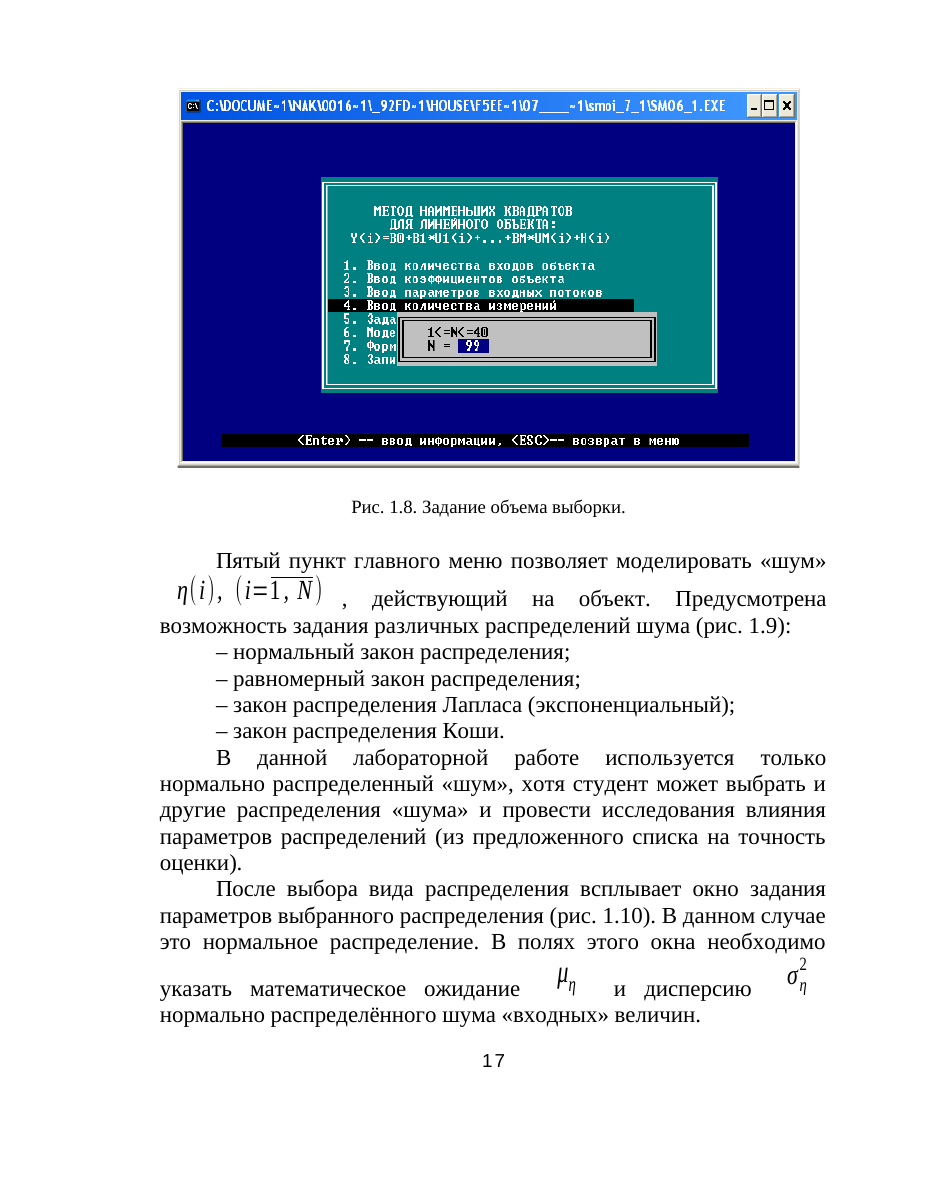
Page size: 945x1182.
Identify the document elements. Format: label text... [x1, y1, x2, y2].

text Рис. 1.8. Задание объема выборки. [150, 496, 827, 518]
text В данной лабораторной работе используется только нормально распределенный «шум», хотя студент может выбрать и другие распределения «шума» и провести исследования влияния параметров распределений (из предложенного списка на точность оценки). [159, 744, 827, 875]
text – нормальный закон распределения; [159, 638, 827, 664]
picture [177, 88, 800, 468]
text Пятый пункт главного меню позволяет моделировать «шум» , действующий на объект. Предусмотрена возможность задания различных распределений шума (рис. 1.9): [159, 547, 827, 638]
text – закон распределения Лапласа (экспоненциальный); [159, 691, 827, 717]
text – закон распределения Коши. [159, 717, 827, 744]
text – равномерный закон распределения; [159, 664, 827, 691]
text После выбора вида распределения всплывает окно задания параметров выбранного распределения (рис. 1.10). В данном случае это нормальное распределение. В полях этого окна необходимо указать математическое ожидание и дисперсию нормально распределённого шума «входных» величин. [159, 875, 827, 1027]
